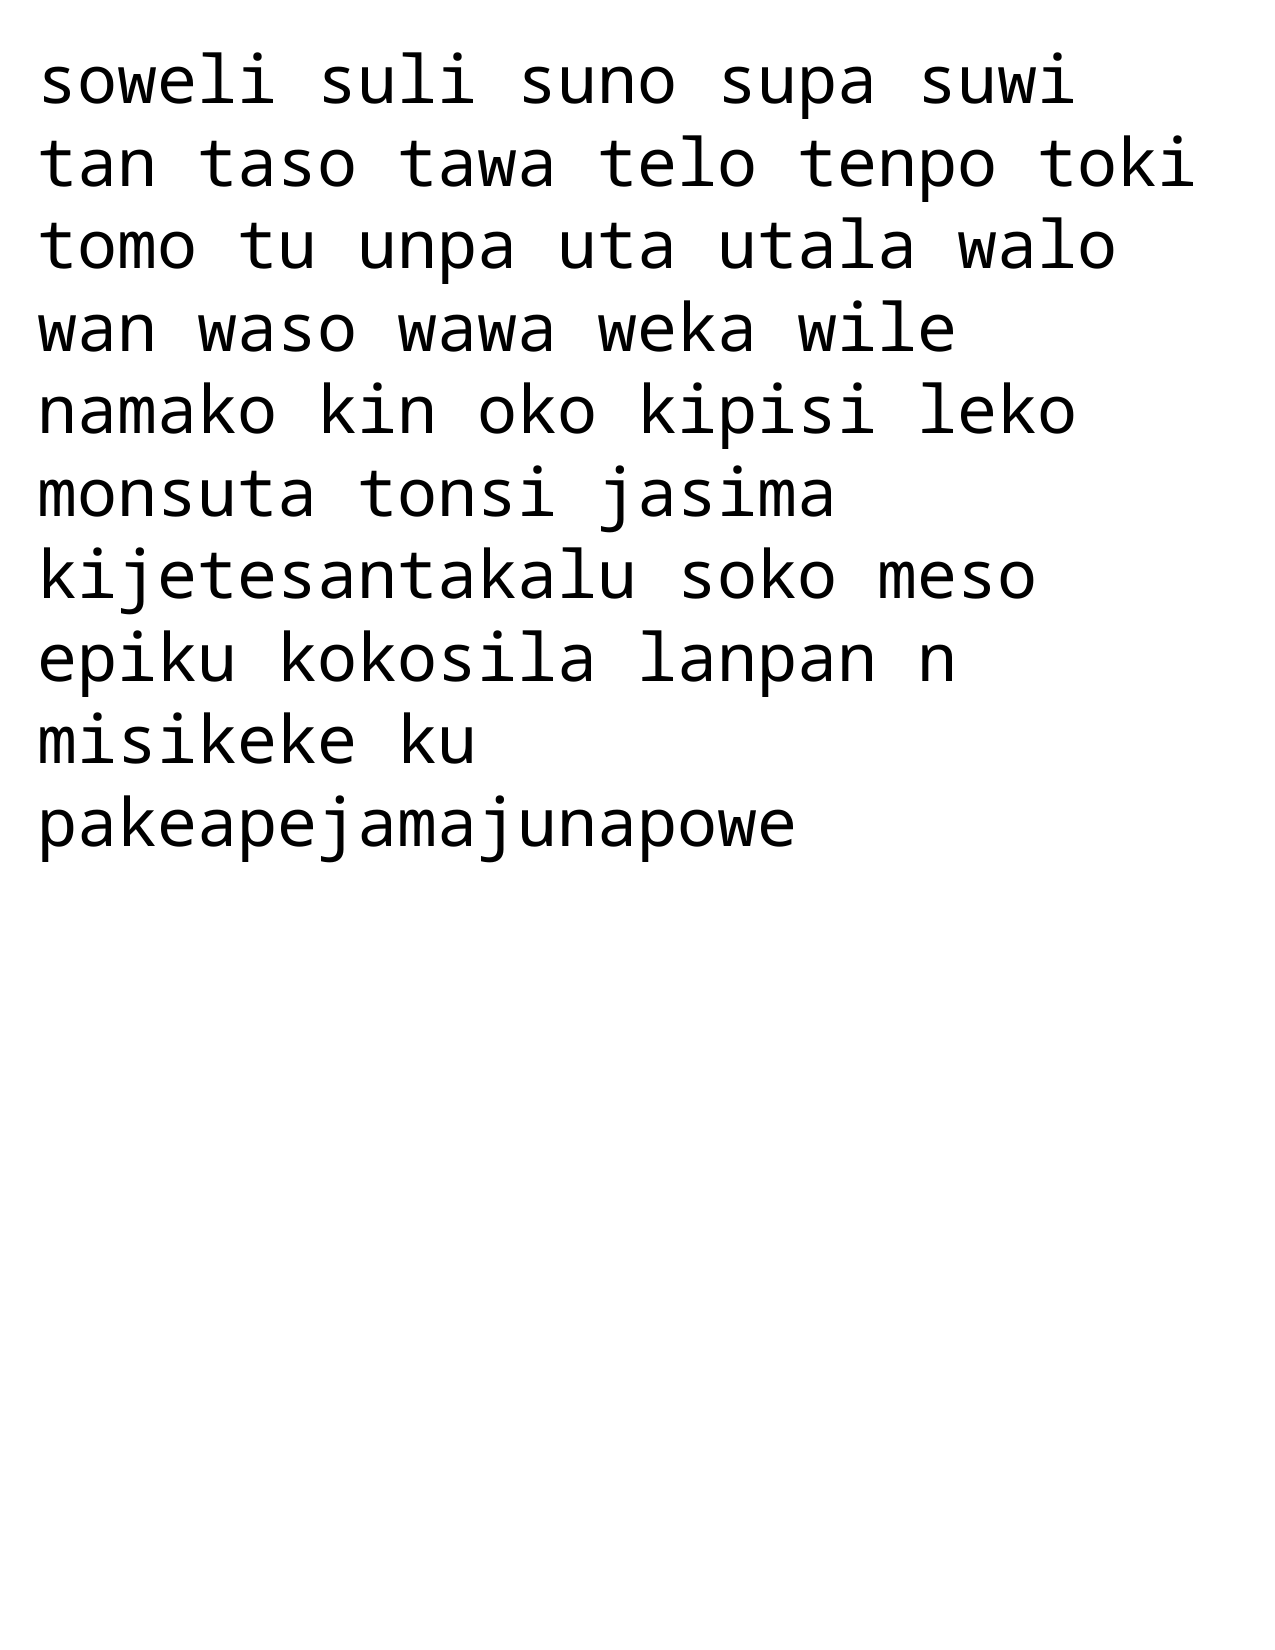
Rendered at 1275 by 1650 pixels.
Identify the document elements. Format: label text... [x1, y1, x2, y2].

text soweli suli suno supa suwi tan taso tawa telo tenpo toki tomo tu unpa uta utala walo wan waso wawa weka wile namako kin oko kipisi leko monsuta tonsi jasima kijetesantakalu soko meso epiku kokosila lanpan n misikeke ku pakeapejamajunapowe [37, 37, 1200, 862]
